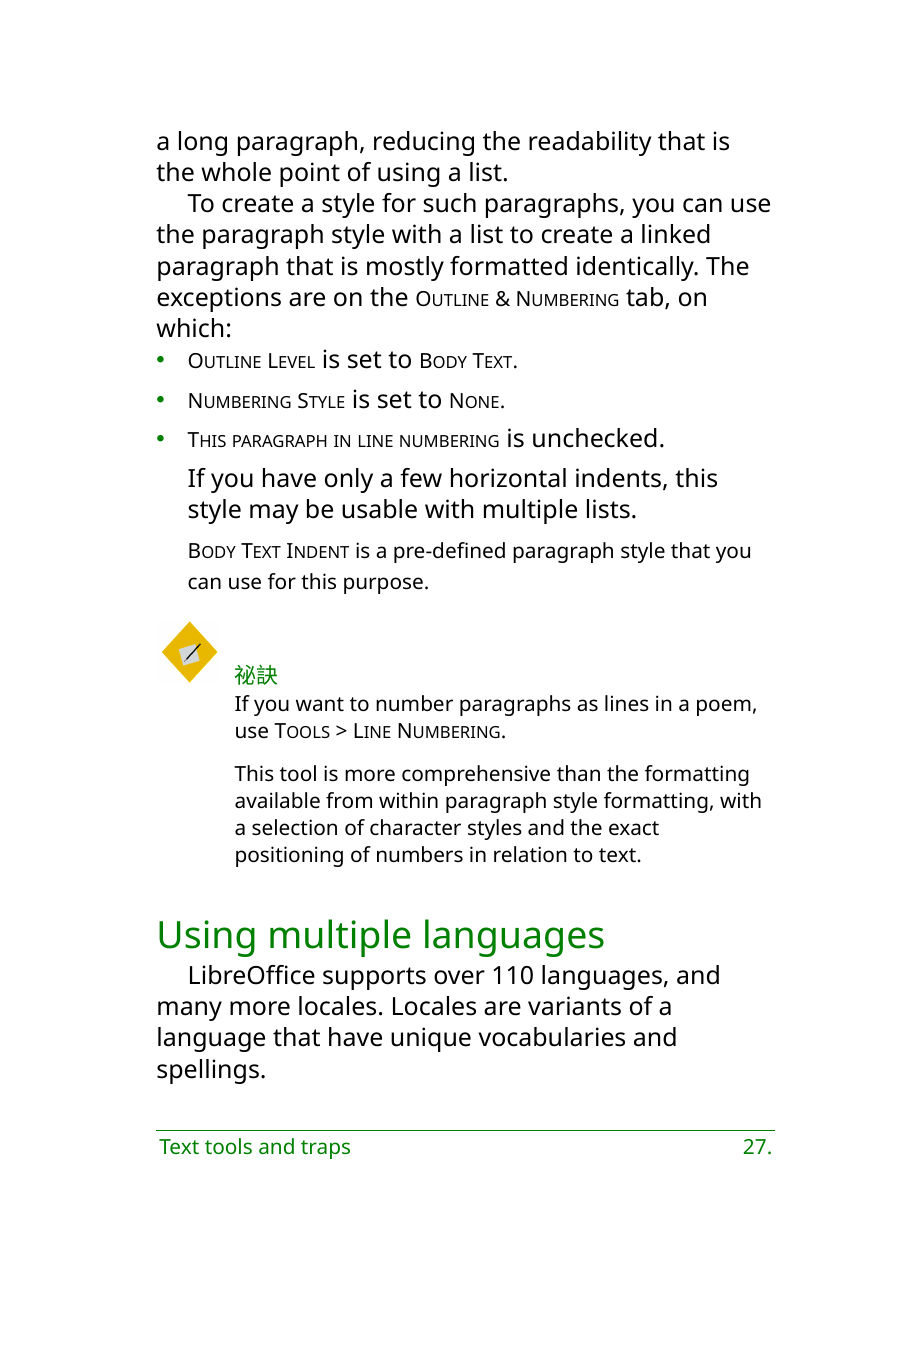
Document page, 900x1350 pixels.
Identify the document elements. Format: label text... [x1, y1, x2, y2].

text a long paragraph, reducing the readability that is the whole point of using a list. [156, 125, 775, 187]
text If you have only a few horizontal indents, this style may be usable with multiple lists. [187, 462, 775, 525]
list Numbering Style is set to None. [156, 383, 775, 414]
text If you want to number paragraphs as lines in a poem, use Tools > Line Numbering. [234, 689, 775, 744]
text Body Text Indent is a pre-defined paragraph style that you can use for this purpose. [187, 533, 775, 596]
list Outline Level is set to Body Text. [156, 344, 775, 375]
list This paragraph in line numbering is unchecked. [156, 423, 775, 454]
list 祕訣 [156, 620, 775, 689]
text To create a style for such paragraphs, you can use the paragraph style with a list to create a linked paragraph that is mostly formatted identically. The exceptions are on the Outline & Numbering tab, on which: [156, 187, 775, 344]
text This tool is more comprehensive than the formatting available from within paragraph style formatting, with a selection of character styles and the exact positioning of numbers in relation to text. [234, 759, 775, 868]
text LibreOffice supports over 110 languages, and many more locales. Locales are variants of a language that have unique vocabularies and spellings. [156, 959, 775, 1084]
subtitle Using multiple languages [156, 908, 775, 959]
picture [157, 620, 220, 684]
